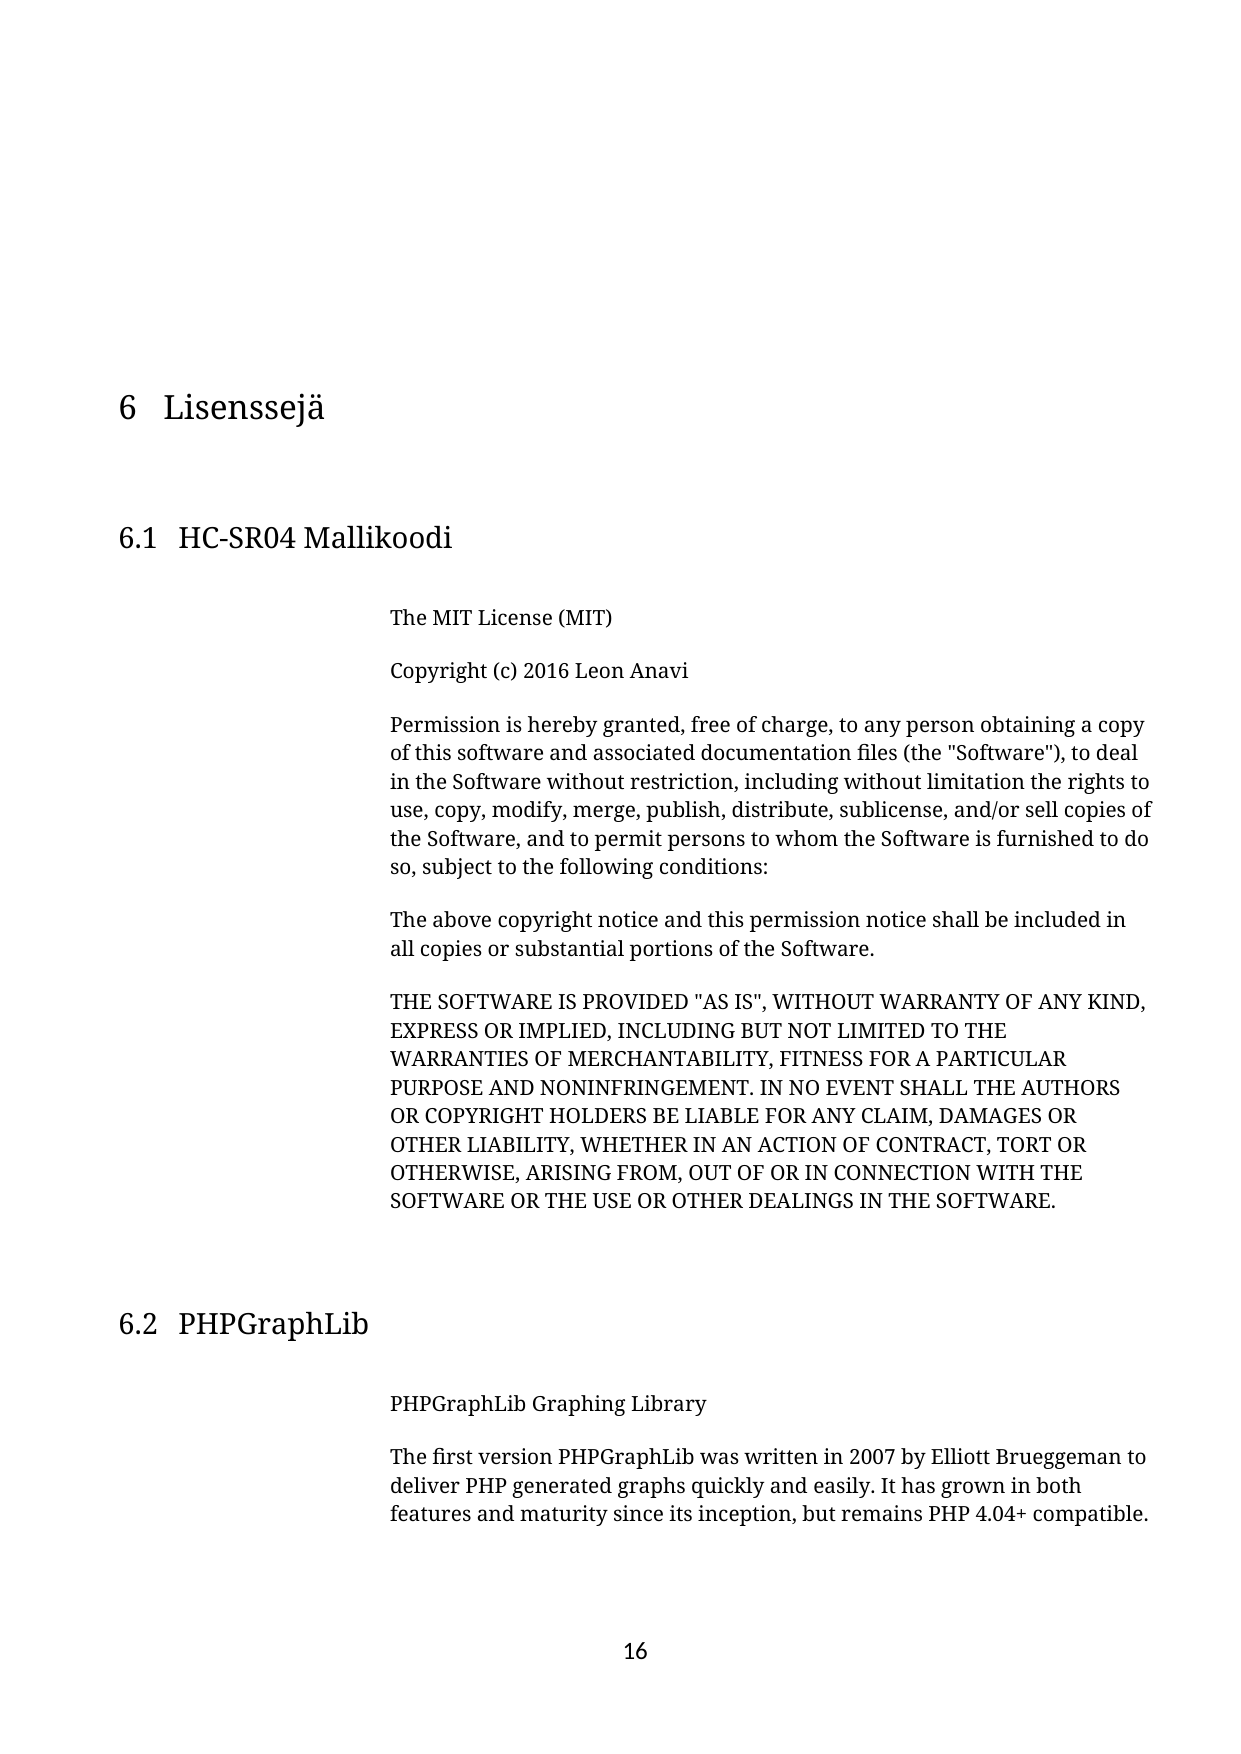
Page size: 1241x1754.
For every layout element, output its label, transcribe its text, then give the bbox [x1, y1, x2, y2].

subtitle Lisenssejä [118, 384, 1152, 429]
subtitle HC-SR04 Mallikoodi [118, 517, 1152, 557]
text Copyright (c) 2016 Leon Anavi [390, 657, 1152, 685]
text The MIT License (MIT) [390, 603, 1152, 632]
text PHPGraphLib Graphing Library [390, 1389, 1152, 1417]
text The above copyright notice and this permission notice shall be included in all copies or substantial portions of the Software. [390, 906, 1152, 962]
text THE SOFTWARE IS PROVIDED "AS IS", WITHOUT WARRANTY OF ANY KIND, EXPRESS OR IMPLIED, INCLUDING BUT NOT LIMITED TO THE WARRANTIES OF MERCHANTABILITY, FITNESS FOR A PARTICULAR PURPOSE AND NONINFRINGEMENT. IN NO EVENT SHALL THE AUTHORS OR COPYRIGHT HOLDERS BE LIABLE FOR ANY CLAIM, DAMAGES OR OTHER LIABILITY, WHETHER IN AN ACTION OF CONTRACT, TORT OR OTHERWISE, ARISING FROM, OUT OF OR IN CONNECTION WITH THE SOFTWARE OR THE USE OR OTHER DEALINGS IN THE SOFTWARE. [390, 987, 1152, 1215]
text Permission is hereby granted, free of charge, to any person obtaining a copy of this software and associated documentation files (the "Software"), to deal in the Software without restriction, including without limitation the rights to use, copy, modify, merge, publish, distribute, sublicense, and/or sell copies of the Software, and to permit persons to whom the Software is furnished to do so, subject to the following conditions: [390, 710, 1152, 881]
subtitle PHPGraphLib [118, 1303, 1152, 1343]
text The first version PHPGraphLib was written in 2007 by Elliott Brueggeman to deliver PHP generated graphs quickly and easily. It has grown in both features and maturity since its inception, but remains PHP 4.04+ compatible. [390, 1442, 1152, 1528]
